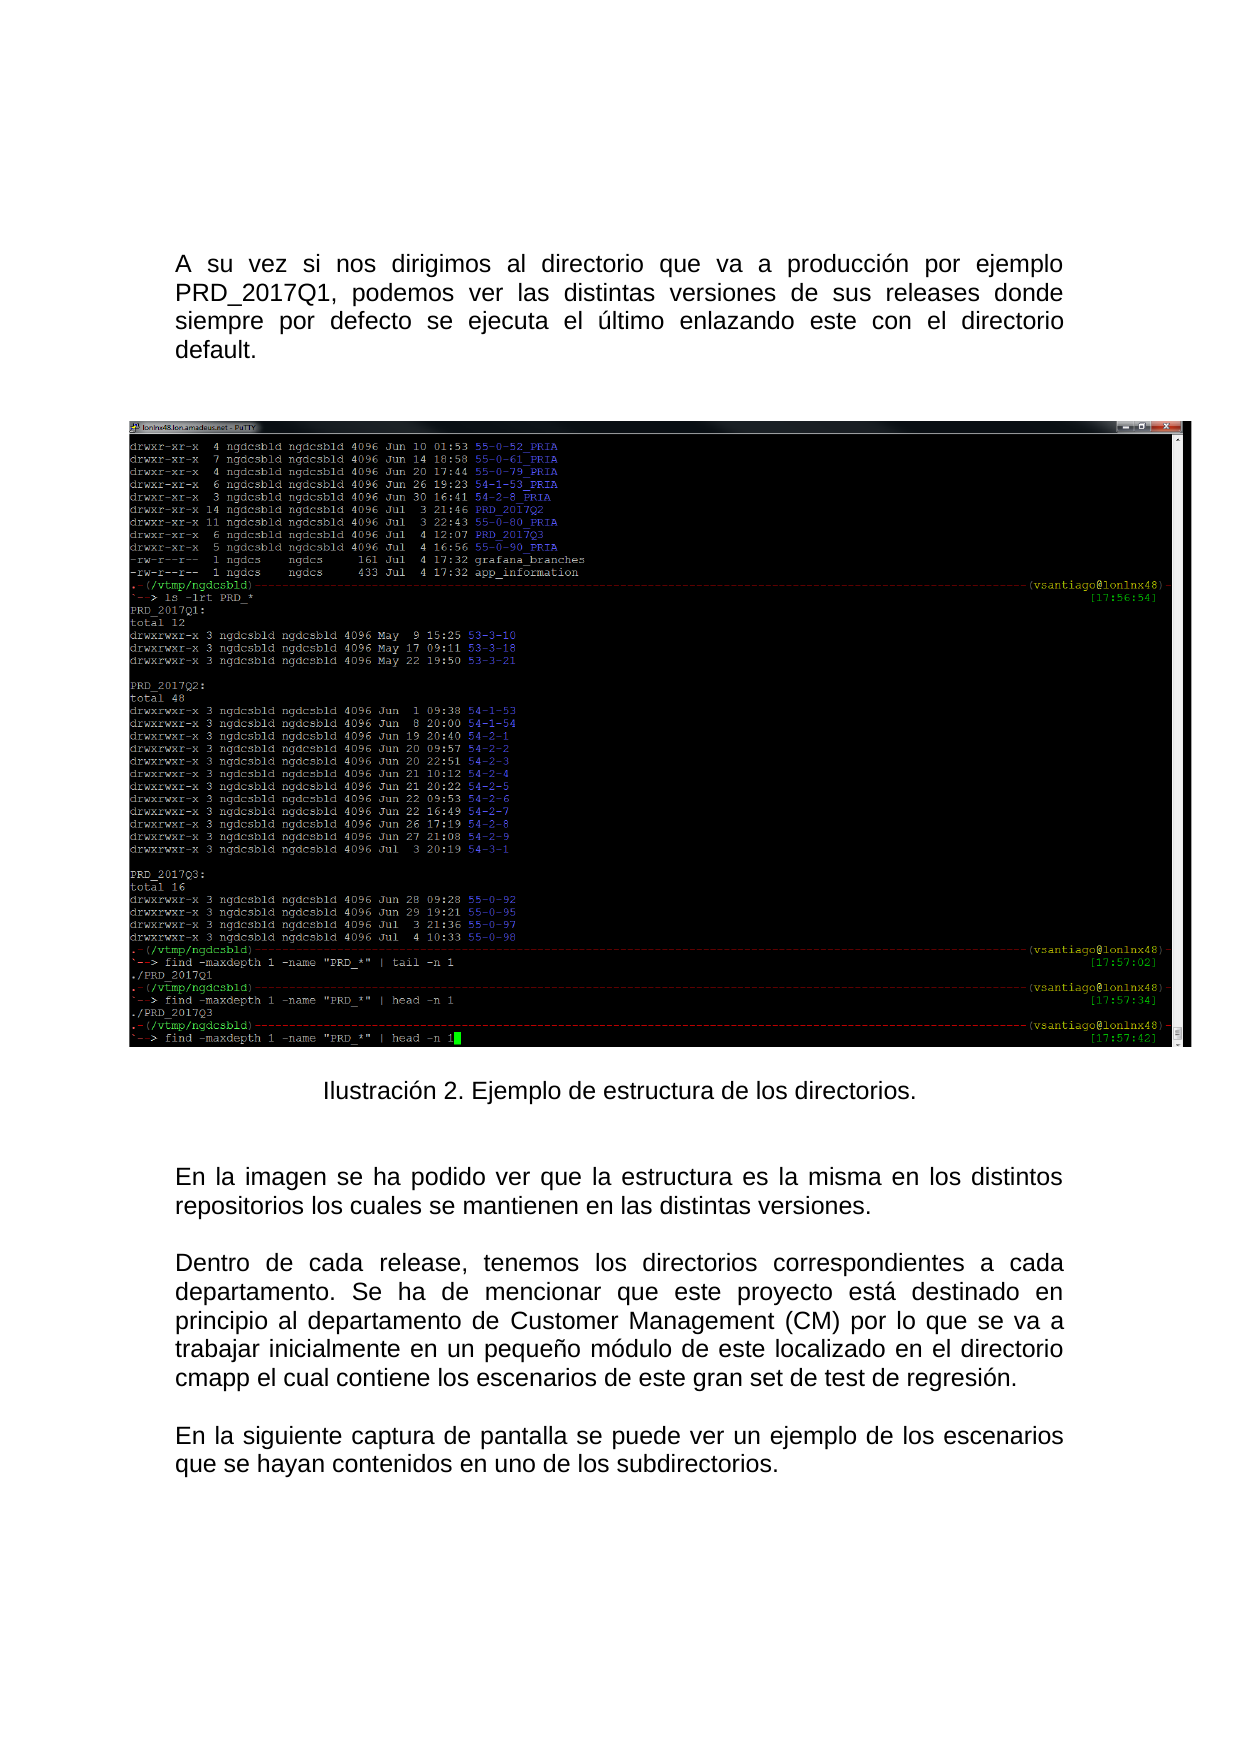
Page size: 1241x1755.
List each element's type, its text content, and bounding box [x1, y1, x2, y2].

text En la imagen se ha podido ver que la estructura es la misma en los distintos repositorios los cuales se mantienen en las distintas versiones. [175, 1162, 1065, 1219]
text En la siguiente captura de pantalla se puede ver un ejemplo de los escenarios que se hayan contenidos en uno de los subdirectorios. [175, 1421, 1065, 1478]
text Dentro de cada release, tenemos los directorios correspondientes a cada departamento. Se ha de mencionar que este proyecto está destinado en principio al departamento de Customer Management (CM) por lo que se va a trabajar inicialmente en un pequeño módulo de este localizado en el directorio cmapp el cual contiene los escenarios de este gran set de test de regresión. [175, 1248, 1065, 1392]
text A su vez si nos dirigimos al directorio que va a producción por ejemplo PRD_2017Q1, podemos ver las distintas versiones de sus releases donde siempre por defecto se ejecuta el último enlazando este con el directorio default. [175, 249, 1065, 364]
text Ilustración 2. Ejemplo de estructura de los directorios. [175, 1076, 1065, 1104]
picture [129, 421, 1192, 1047]
